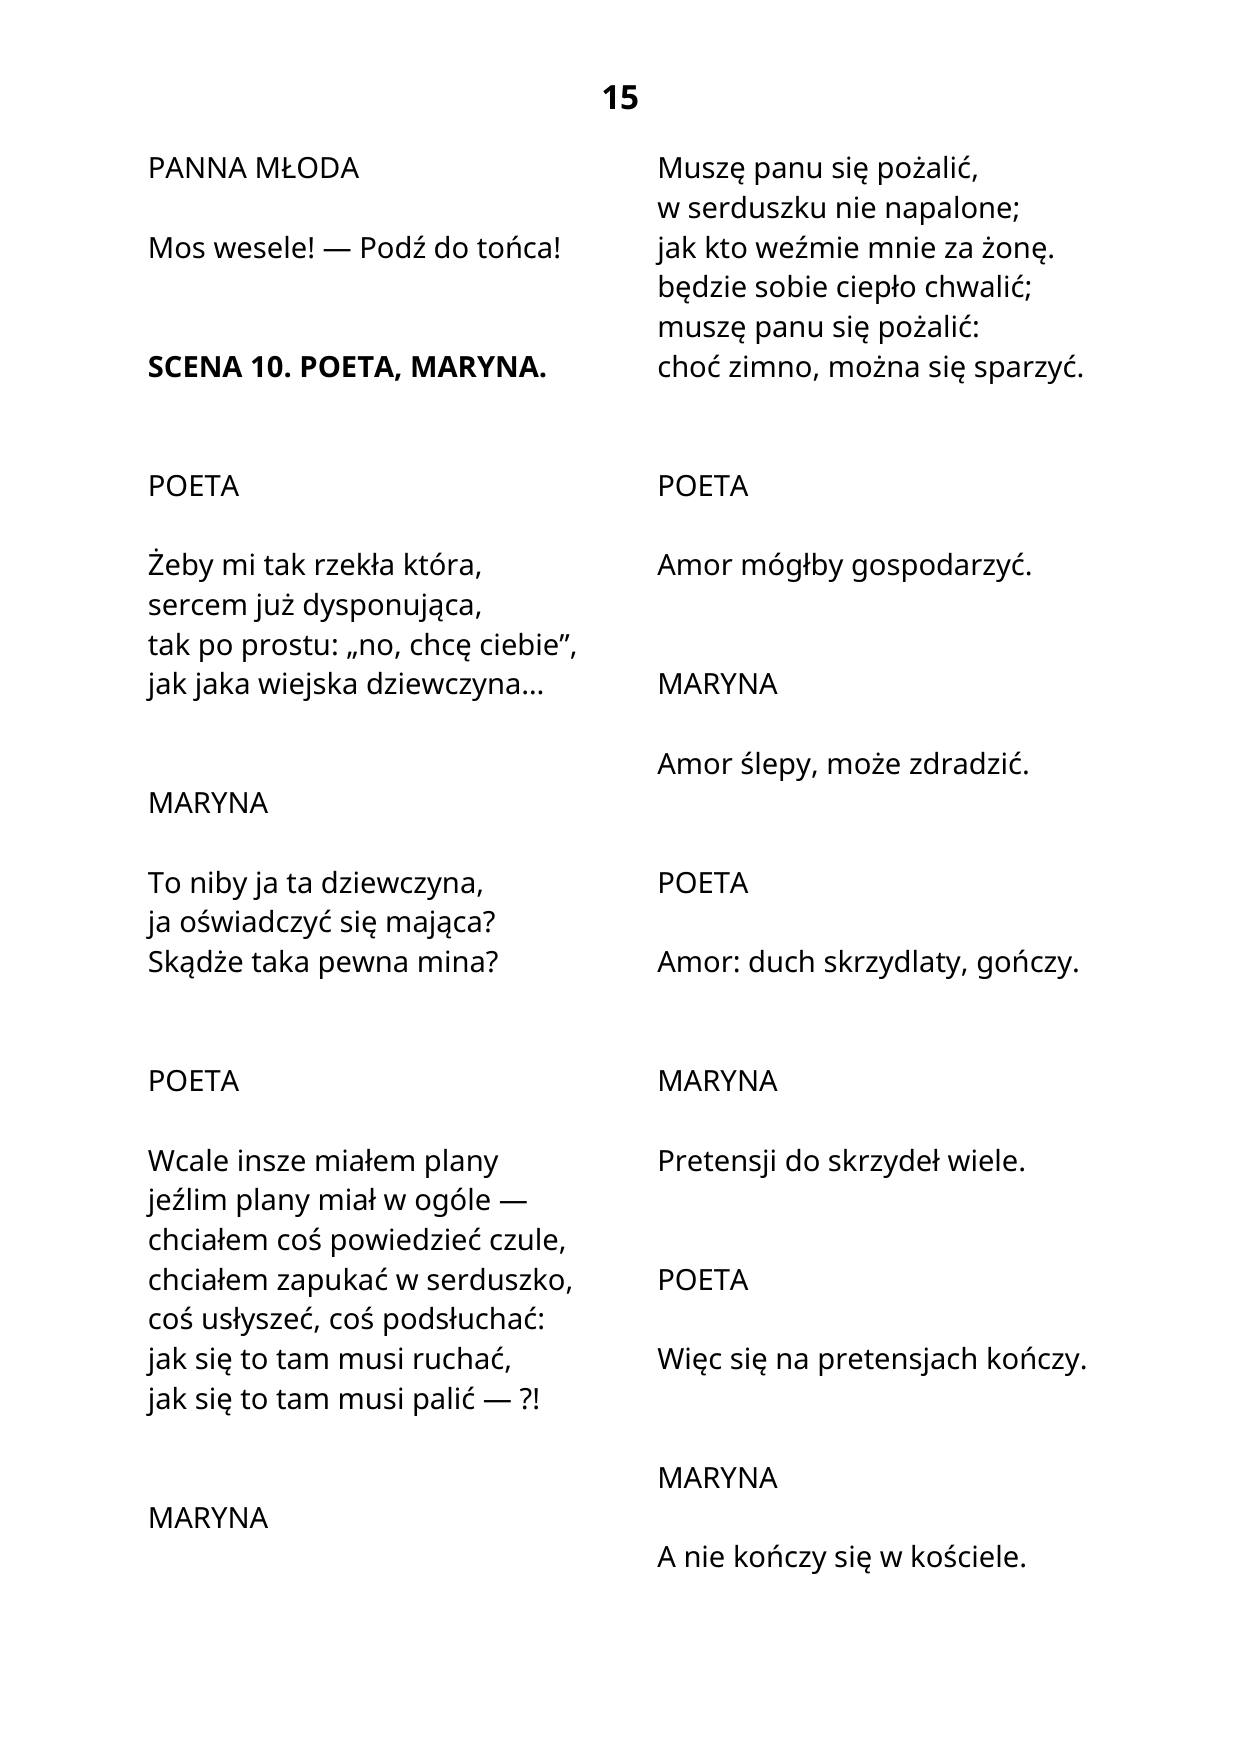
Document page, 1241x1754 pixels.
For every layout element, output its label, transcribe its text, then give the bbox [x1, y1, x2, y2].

text Żeby mi tak rzekła która, [148, 544, 583, 584]
text Więc się na pretensjach kończy. [657, 1338, 1093, 1378]
text MARYNA [148, 1497, 583, 1537]
text chciałem zapukać w serduszko, [148, 1259, 583, 1298]
text POETA [657, 1259, 1093, 1298]
text POETA [148, 465, 583, 505]
text Amor ślepy, może zdradzić. [657, 743, 1093, 783]
text MARYNA [148, 783, 583, 822]
text sercem już dysponująca, [148, 584, 583, 624]
text w serduszku nie napalone; [657, 187, 1093, 227]
text Skądże taka pewna mina? [148, 941, 583, 981]
text muszę panu się pożalić: [657, 306, 1093, 346]
text choć zimno, można się sparzyć. [657, 346, 1093, 386]
text będzie sobie ciepło chwalić; [657, 267, 1093, 306]
text chciałem coś powiedzieć czule, [148, 1219, 583, 1259]
text Mos wesele! — Podź do tońca! [148, 227, 583, 267]
text jak kto weźmie mnie za żonę. [657, 227, 1093, 267]
text coś usłyszeć, coś podsłuchać: [148, 1298, 583, 1338]
text Amor: duch skrzydlaty, gończy. [657, 941, 1093, 981]
text jak się to tam musi palić — ?! [148, 1378, 583, 1418]
text POETA [657, 862, 1093, 902]
text POETA [657, 465, 1093, 505]
text POETA [148, 1060, 583, 1100]
text SCENA 10. POETA, MARYNA. [148, 346, 583, 386]
text A nie kończy się w kościele. [657, 1537, 1093, 1576]
text jak się to tam musi ruchać, [148, 1338, 583, 1378]
text tak po prostu: „no, chcę ciebie”, [148, 624, 583, 663]
text jak jaka wiejska dziewczyna… [148, 663, 583, 703]
text To niby ja ta dziewczyna, [148, 862, 583, 902]
text MARYNA [657, 1457, 1093, 1497]
text PANNA MŁODA [148, 148, 583, 187]
text MARYNA [657, 1060, 1093, 1100]
text jeźlim plany miał w ogóle — [148, 1179, 583, 1219]
text Muszę panu się pożalić, [657, 148, 1093, 187]
text Amor mógłby gospodarzyć. [657, 544, 1093, 584]
text Pretensji do skrzydeł wiele. [657, 1140, 1093, 1179]
text Wcale insze miałem plany [148, 1140, 583, 1179]
text ja oświadczyć się mająca? [148, 902, 583, 941]
text MARYNA [657, 663, 1093, 703]
